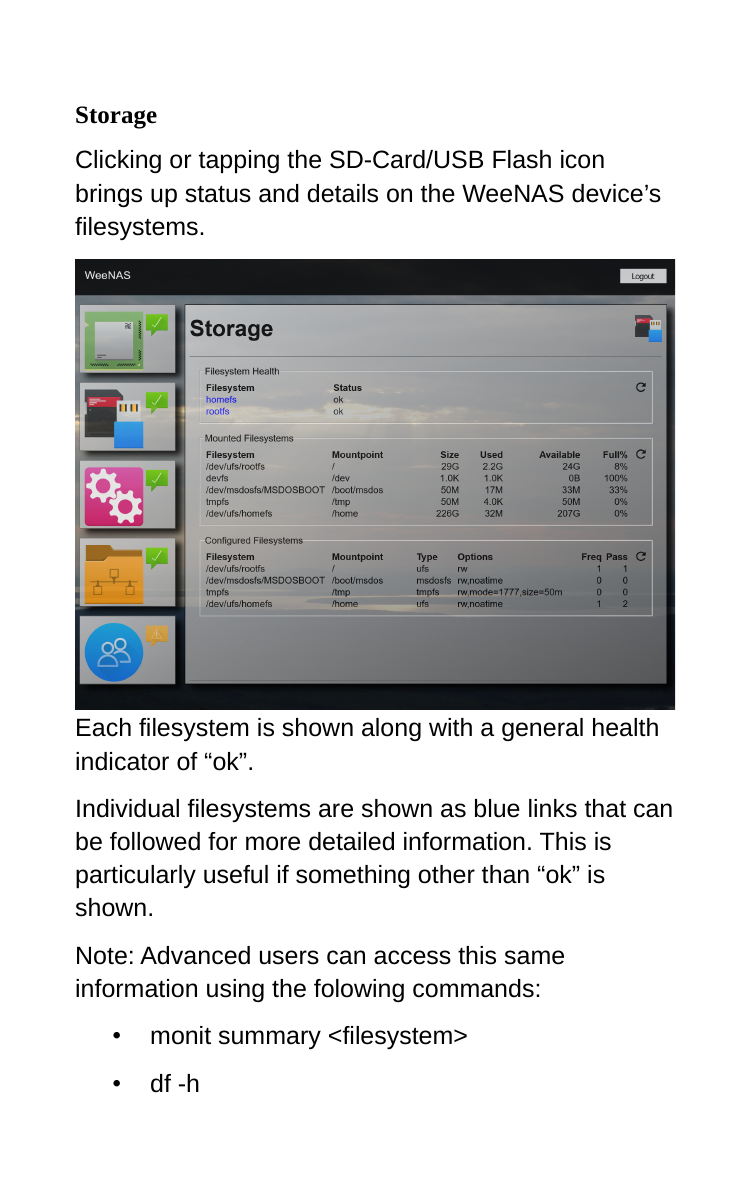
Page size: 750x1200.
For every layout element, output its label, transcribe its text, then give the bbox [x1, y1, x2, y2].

text Note: Advanced users can access this same information using the folowing commands: [75, 941, 675, 1002]
text Clicking or tapping the SD-Card/USB Flash icon brings up status and details on the WeeNAS device’s filesystems. [75, 146, 675, 240]
picture [75, 259, 675, 710]
subtitle Storage [75, 100, 675, 129]
list monit summary <filesystem> [112, 1021, 675, 1050]
text Each filesystem is shown along with a general health indicator of “ok”. [75, 710, 675, 775]
text Individual filesystems are shown as blue links that can be followed for more detailed information. This is particularly useful if something other than “ok” is shown. [75, 794, 675, 922]
list df -h [112, 1069, 675, 1098]
